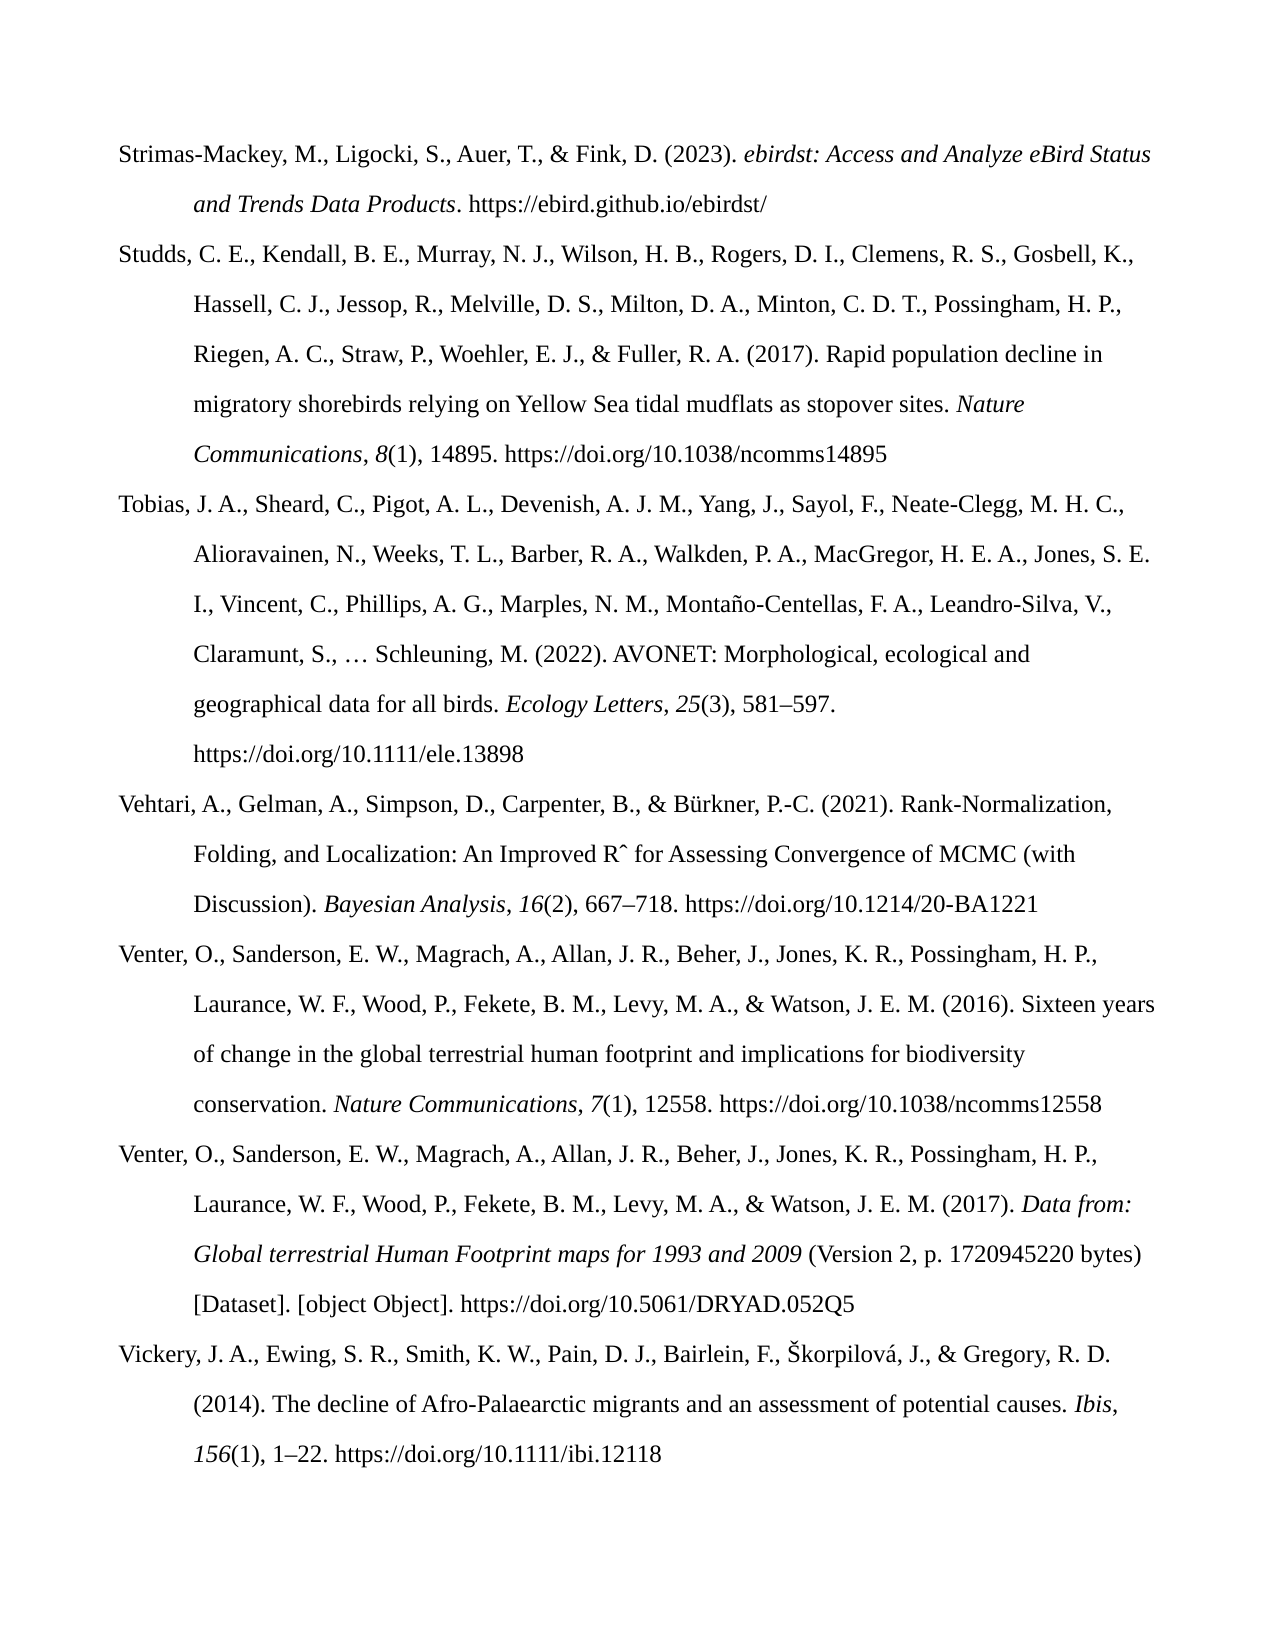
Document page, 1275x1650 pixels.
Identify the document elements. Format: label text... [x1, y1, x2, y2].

text Venter, O., Sanderson, E. W., Magrach, A., Allan, J. R., Beher, J., Jones, K. R., Possingham, H. P., Laurance, W. F., Wood, P., Fekete, B. M., Levy, M. A., & Watson, J. E. M. (2016). Sixteen years of change in the global terrestrial human footprint and implications for biodiversity conservation. Nature Communications, 7(1), 12558. https://doi.org/10.1038/ncomms12558 [118, 918, 1157, 1118]
text Studds, C. E., Kendall, B. E., Murray, N. J., Wilson, H. B., Rogers, D. I., Clemens, R. S., Gosbell, K., Hassell, C. J., Jessop, R., Melville, D. S., Milton, D. A., Minton, C. D. T., Possingham, H. P., Riegen, A. C., Straw, P., Woehler, E. J., & Fuller, R. A. (2017). Rapid population decline in migratory shorebirds relying on Yellow Sea tidal mudflats as stopover sites. Nature Communications, 8(1), 14895. https://doi.org/10.1038/ncomms14895 [118, 218, 1157, 468]
text Vehtari, A., Gelman, A., Simpson, D., Carpenter, B., & Bürkner, P.-C. (2021). Rank-Normalization, Folding, and Localization: An Improved Rˆ for Assessing Convergence of MCMC (with Discussion). Bayesian Analysis, 16(2), 667–718. https://doi.org/10.1214/20-BA1221 [118, 768, 1157, 918]
text Tobias, J. A., Sheard, C., Pigot, A. L., Devenish, A. J. M., Yang, J., Sayol, F., Neate-Clegg, M. H. C., Alioravainen, N., Weeks, T. L., Barber, R. A., Walkden, P. A., MacGregor, H. E. A., Jones, S. E. I., Vincent, C., Phillips, A. G., Marples, N. M., Montaño-Centellas, F. A., Leandro-Silva, V., Claramunt, S., … Schleuning, M. (2022). AVONET: Morphological, ecological and geographical data for all birds. Ecology Letters, 25(3), 581–597. https://doi.org/10.1111/ele.13898 [118, 468, 1157, 768]
text Venter, O., Sanderson, E. W., Magrach, A., Allan, J. R., Beher, J., Jones, K. R., Possingham, H. P., Laurance, W. F., Wood, P., Fekete, B. M., Levy, M. A., & Watson, J. E. M. (2017). Data from: Global terrestrial Human Footprint maps for 1993 and 2009 (Version 2, p. 1720945220 bytes) [Dataset]. [object Object]. https://doi.org/10.5061/DRYAD.052Q5 [118, 1118, 1157, 1318]
text Strimas-Mackey, M., Ligocki, S., Auer, T., & Fink, D. (2023). ebirdst: Access and Analyze eBird Status and Trends Data Products. https://ebird.github.io/ebirdst/ [118, 118, 1157, 218]
text Vickery, J. A., Ewing, S. R., Smith, K. W., Pain, D. J., Bairlein, F., Škorpilová, J., & Gregory, R. D. (2014). The decline of Afro-Palaearctic migrants and an assessment of potential causes. Ibis, 156(1), 1–22. https://doi.org/10.1111/ibi.12118 [118, 1318, 1157, 1468]
